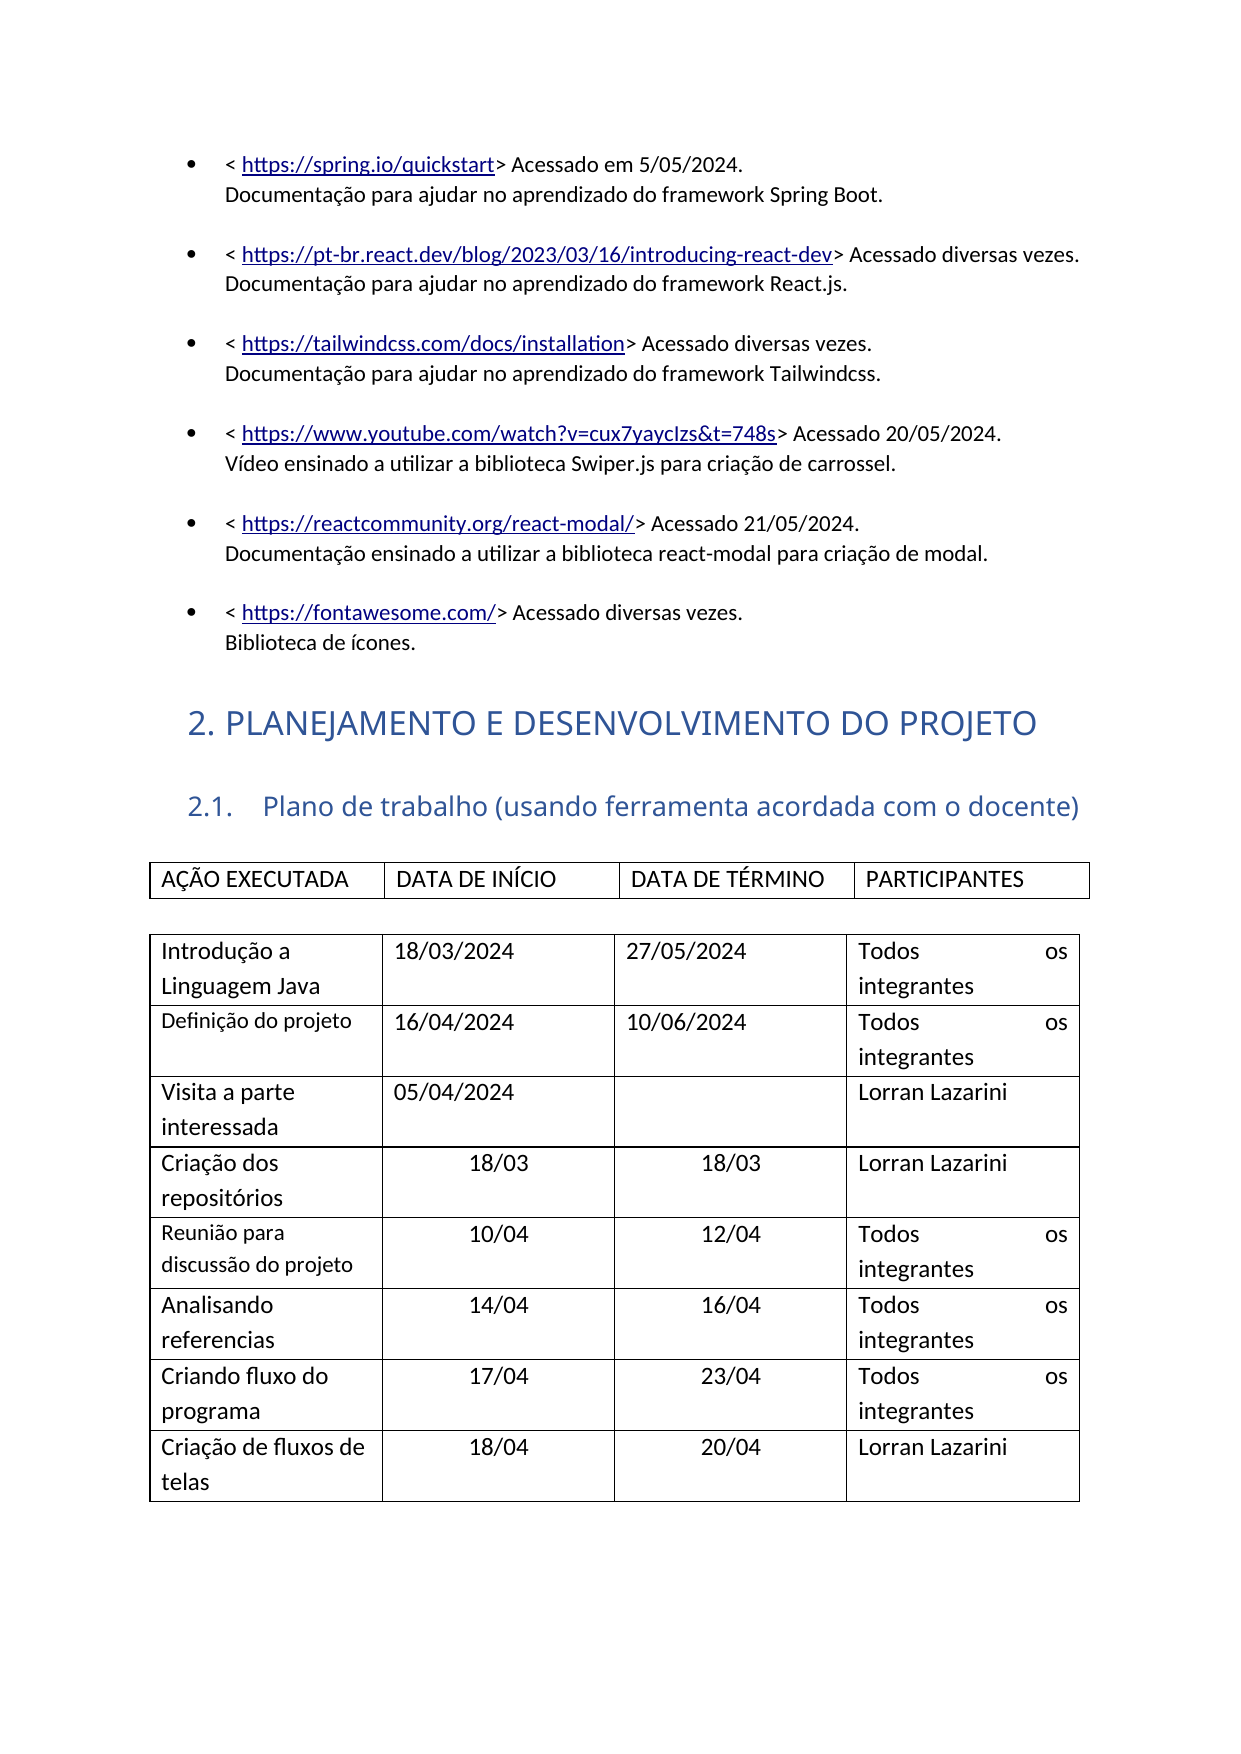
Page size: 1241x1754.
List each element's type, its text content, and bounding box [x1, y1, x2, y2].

table_cell 18/03 [615, 1148, 846, 1217]
table_cell 23/04 [615, 1360, 846, 1430]
table_cell Analisando referencias [151, 1289, 382, 1359]
list Documentação ensinado a utilizar a biblioteca react-modal para criação de modal. [225, 539, 1090, 567]
table_cell Visita a parte interessada [151, 1077, 382, 1146]
table_cell Lorran Lazarini [847, 1148, 1079, 1217]
table_header PARTICIPANTES [855, 863, 1089, 898]
table_cell 05/04/2024 [383, 1077, 614, 1146]
table_header DATA DE TÉRMINO [620, 863, 854, 898]
table_cell Criando fluxo do programa [151, 1360, 382, 1430]
table_header 18/03/2024 [383, 935, 614, 1005]
table_header AÇÃO EXECUTADA [151, 863, 384, 898]
table_cell Reunião para discussão do projeto [151, 1218, 382, 1288]
table_cell 10/04 [383, 1218, 614, 1288]
table_cell Todos os integrantes [847, 1289, 1079, 1359]
table_cell 12/04 [615, 1218, 846, 1288]
table_cell Todos os integrantes [847, 1360, 1079, 1430]
table_header Introdução a Linguagem Java [151, 935, 382, 1005]
table_cell 14/04 [383, 1289, 614, 1359]
list Documentação para ajudar no aprendizado do framework Spring Boot. [225, 180, 1090, 208]
subtitle Plano de trabalho (usando ferramenta acordada com o docente) [187, 788, 1090, 824]
table_cell Lorran Lazarini [847, 1431, 1079, 1501]
table_header DATA DE INÍCIO [385, 863, 619, 898]
table_cell Todos os integrantes [847, 1006, 1079, 1076]
table_cell Lorran Lazarini [847, 1077, 1079, 1146]
list < https://www.youtube.com/watch?v=cux7yaycIzs&t=748s> Acessado 20/05/2024. [187, 419, 1090, 447]
list < https://reactcommunity.org/react-modal/> Acessado 21/05/2024. [187, 509, 1090, 537]
table_cell 16/04 [615, 1289, 846, 1359]
table_cell 20/04 [615, 1431, 846, 1501]
table_cell 18/04 [383, 1431, 614, 1501]
table_cell [615, 1077, 846, 1146]
table_cell Criação dos repositórios [151, 1148, 382, 1217]
table_cell 18/03 [383, 1148, 614, 1217]
table_cell 10/06/2024 [615, 1006, 846, 1076]
list Biblioteca de ícones. [225, 628, 1090, 656]
table_cell 17/04 [383, 1360, 614, 1430]
list < https://fontawesome.com/> Acessado diversas vezes. [187, 598, 1090, 626]
list < https://tailwindcss.com/docs/installation> Acessado diversas vezes. [187, 329, 1090, 357]
list Documentação para ajudar no aprendizado do framework Tailwindcss. [225, 359, 1090, 387]
subtitle PLANEJAMENTO E DESENVOLVIMENTO DO PROJETO [187, 700, 1090, 745]
list Vídeo ensinado a utilizar a biblioteca Swiper.js para criação de carrossel. [225, 449, 1090, 477]
table_header Todos os integrantes [847, 935, 1079, 1005]
list < https://pt-br.react.dev/blog/2023/03/16/introducing-react-dev> Acessado diversas vezes. Documentação para ajudar no aprendizado do framework React.js. [187, 240, 1090, 298]
list < https://spring.io/quickstart> Acessado em 5/05/2024. [187, 150, 1090, 178]
table_cell Todos os integrantes [847, 1218, 1079, 1288]
table_cell Definição do projeto [151, 1006, 382, 1076]
table_header 27/05/2024 [615, 935, 846, 1005]
table_cell 16/04/2024 [383, 1006, 614, 1076]
table_cell Criação de fluxos de telas [151, 1431, 382, 1501]
